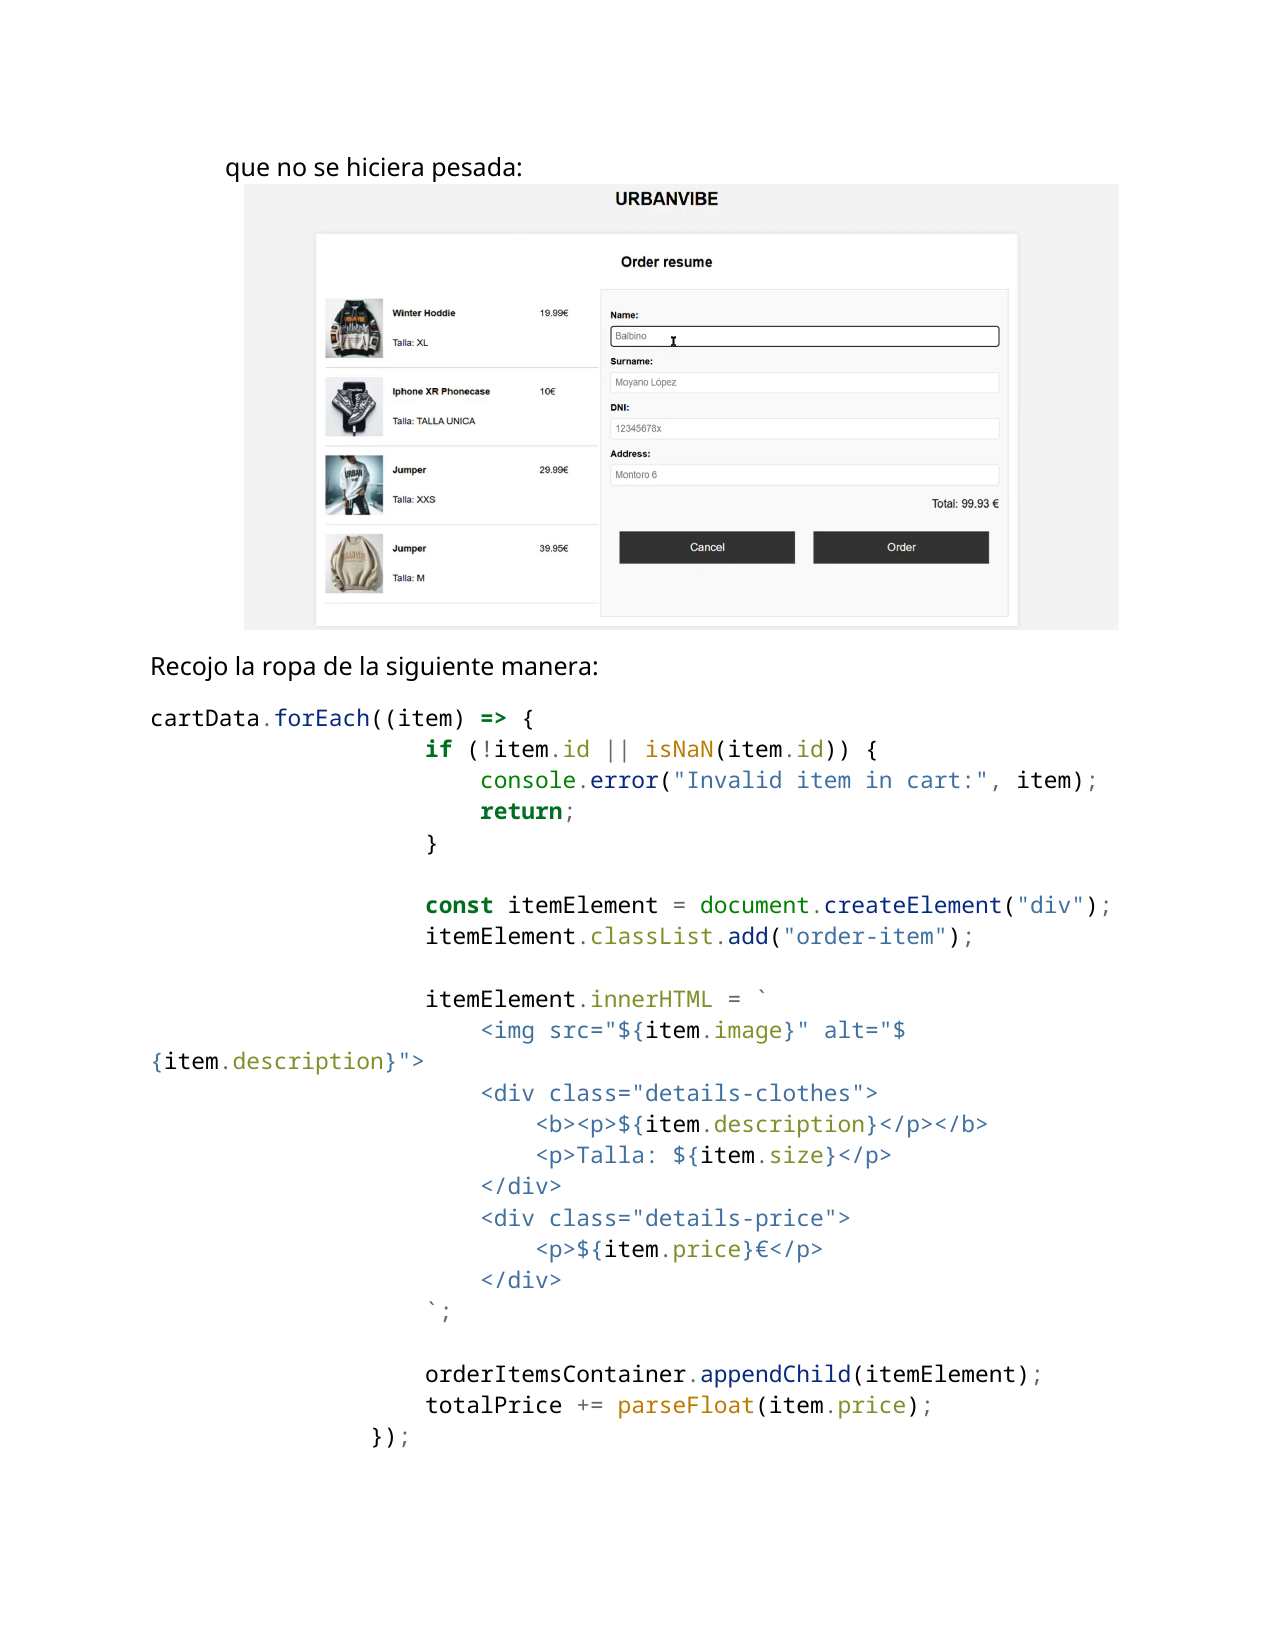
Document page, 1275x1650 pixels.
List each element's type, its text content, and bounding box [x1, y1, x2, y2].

list que no se hiciera pesada: [187, 150, 1125, 630]
picture [243, 184, 1119, 630]
text cartData.forEach((item) => { if (!item.id || isNaN(item.id)) { console.error("Invalid item in cart:", item); return; } const itemElement = document.createElement("div"); itemElement.classList.add("order-item"); itemElement.innerHTML = ` <img src="${item.image}" alt="${item.description}"> <div class="details-clothes"> <b><p>${item.description}</p></b> <p>Talla: ${item.size}</p> </div> <div class="details-price"> <p>${item.price}€</p> </div> `; orderItemsContainer.appendChild(itemElement); totalPrice += parseFloat(item.price); }); [150, 702, 1125, 1452]
text Recojo la ropa de la siguiente manera: [150, 649, 1125, 683]
